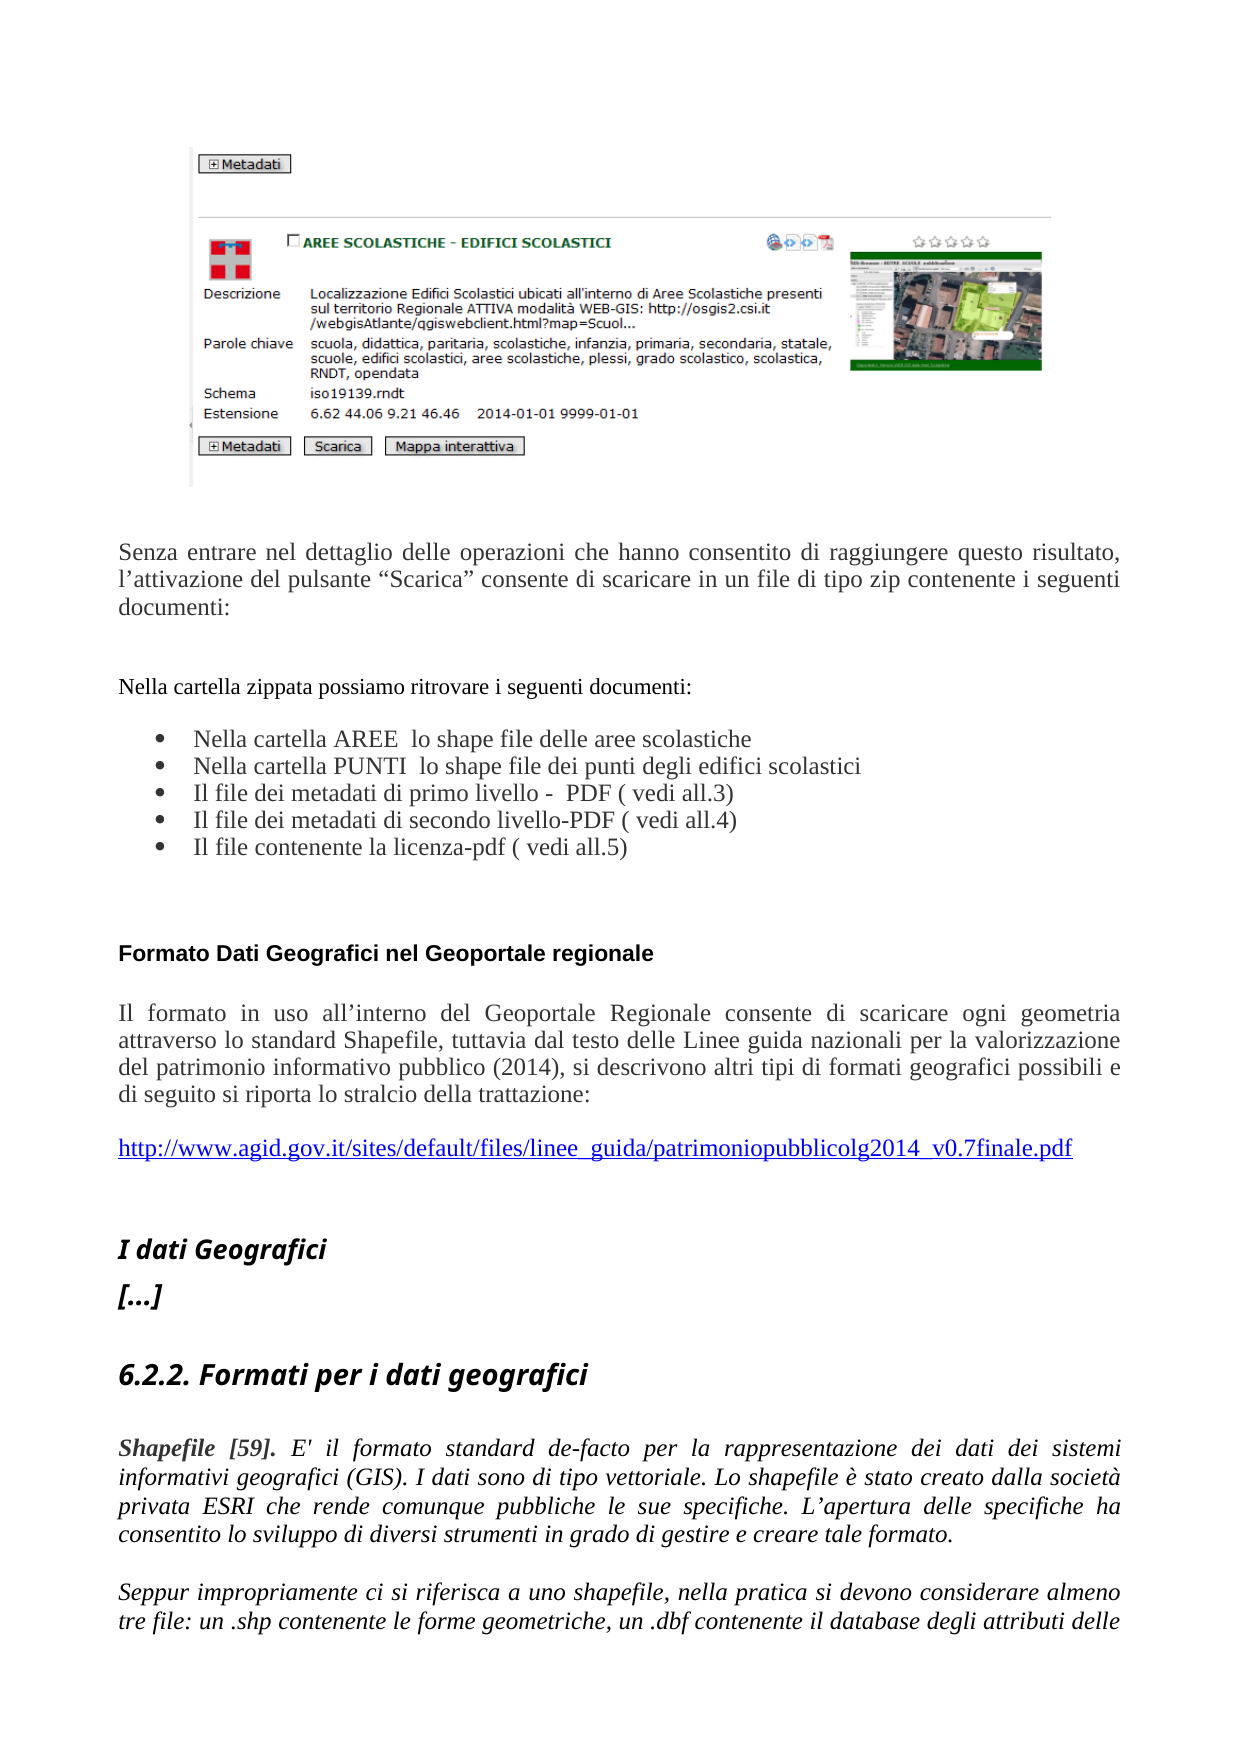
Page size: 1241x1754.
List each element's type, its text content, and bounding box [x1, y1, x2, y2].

list Nella cartella PUNTI lo shape file dei punti degli edifici scolastici [156, 753, 1122, 780]
subtitle I dati Geografici [118, 1227, 1122, 1267]
text http://www.agid.gov.it/sites/default/files/linee_guida/patrimoniopubblicolg2014_v0.7finale.pdf [118, 1135, 1122, 1162]
text 6.2.2. Formati per i dati geografici [118, 1354, 1122, 1394]
picture [189, 147, 1052, 487]
text […] [118, 1273, 1122, 1314]
text Nella cartella zippata possiamo ritrovare i seguenti documenti: [118, 673, 1122, 699]
subtitle Formato Dati Geografici nel Geoportale regionale [118, 940, 1122, 967]
text Seppur impropriamente ci si riferisca a uno shapefile, nella pratica si devono considerare almeno tre file: un .shp contenente le forme geometriche, un .dbf contenente il database degli attributi delle [118, 1577, 1122, 1634]
list Il file dei metadati di secondo livello-PDF ( vedi all.4) [156, 807, 1122, 834]
list Il file contenente la licenza-pdf ( vedi all.5) [156, 834, 1122, 861]
list Il file dei metadati di primo livello - PDF ( vedi all.3) [156, 780, 1122, 807]
text Shapefile [59]. E' il formato standard de-facto per la rappresentazione dei dati dei sistemi informativi geografici (GIS). I dati sono di tipo vettoriale. Lo shapefile è stato creato dalla società privata ESRI che rende comunque pubbliche le sue specifiche. L’apertura delle specifiche ha consentito lo sviluppo di diversi strumenti in grado di gestire e creare tale formato. [118, 1433, 1122, 1548]
text Senza entrare nel dettaglio delle operazioni che hanno consentito di raggiungere questo risultato, l’attivazione del pulsante “Scarica” consente di scaricare in un file di tipo zip contenente i seguenti documenti: [118, 539, 1122, 620]
list Nella cartella AREE lo shape file delle aree scolastiche [156, 726, 1122, 753]
text Il formato in uso all’interno del Geoportale Regionale consente di scaricare ogni geometria attraverso lo standard Shapefile, tuttavia dal testo delle Linee guida nazionali per la valorizzazione del patrimonio informativo pubblico (2014), si descrivono altri tipi di formati geografici possibili e di seguito si riporta lo stralcio della trattazione: [118, 999, 1122, 1108]
